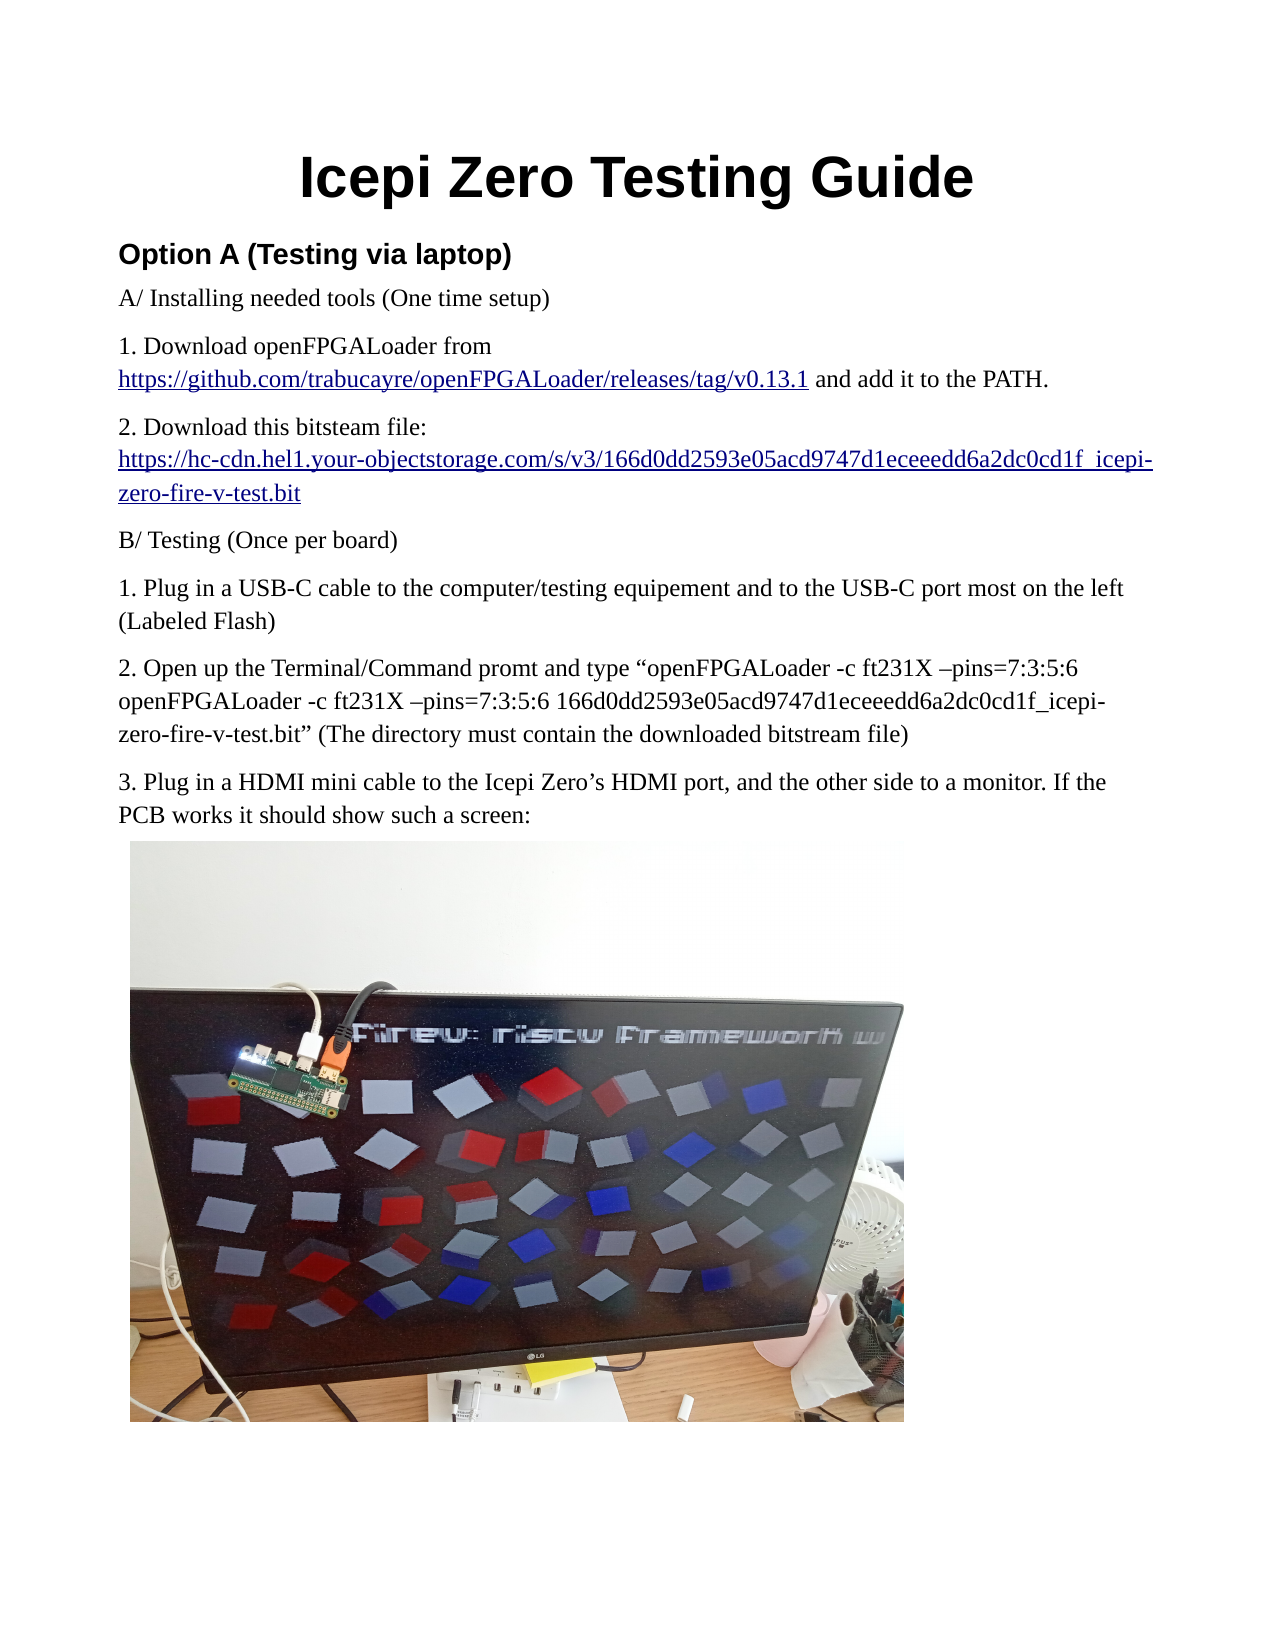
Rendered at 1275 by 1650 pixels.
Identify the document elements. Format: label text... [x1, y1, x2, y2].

text A/ Installing needed tools (One time setup) [118, 283, 1157, 312]
text B/ Testing (Once per board) [118, 525, 1157, 554]
title Icepi Zero Testing Guide [118, 143, 1157, 210]
subtitle Option A (Testing via laptop) [118, 237, 1157, 271]
text 3. Plug in a HDMI mini cable to the Icepi Zero’s HDMI port, and the other side to a monitor. If the PCB works it should show such a screen: [118, 767, 1157, 829]
text 1. Download openFPGALoader from https://github.com/trabucayre/openFPGALoader/releases/tag/v0.13.1 and add it to the PATH. [118, 331, 1157, 393]
text 2. Download this bitsteam file: https://hc-cdn.hel1.your-objectstorage.com/s/v3/166d0dd2593e05acd9747d1eceeedd6a2dc0cd1f_icepi-zero-fire-v-test.bit [118, 412, 1157, 506]
text 1. Plug in a USB-C cable to the computer/testing equipement and to the USB-C port most on the left (Labeled Flash) [118, 573, 1157, 634]
picture [130, 841, 904, 1422]
text 2. Open up the Terminal/Command promt and type “openFPGALoader -c ft231X –pins=7:3:5:6 openFPGALoader -c ft231X –pins=7:3:5:6 166d0dd2593e05acd9747d1eceeedd6a2dc0cd1f_icepi-zero-fire-v-test.bit” (The directory must contain the downloaded bitstream file) [118, 653, 1157, 748]
